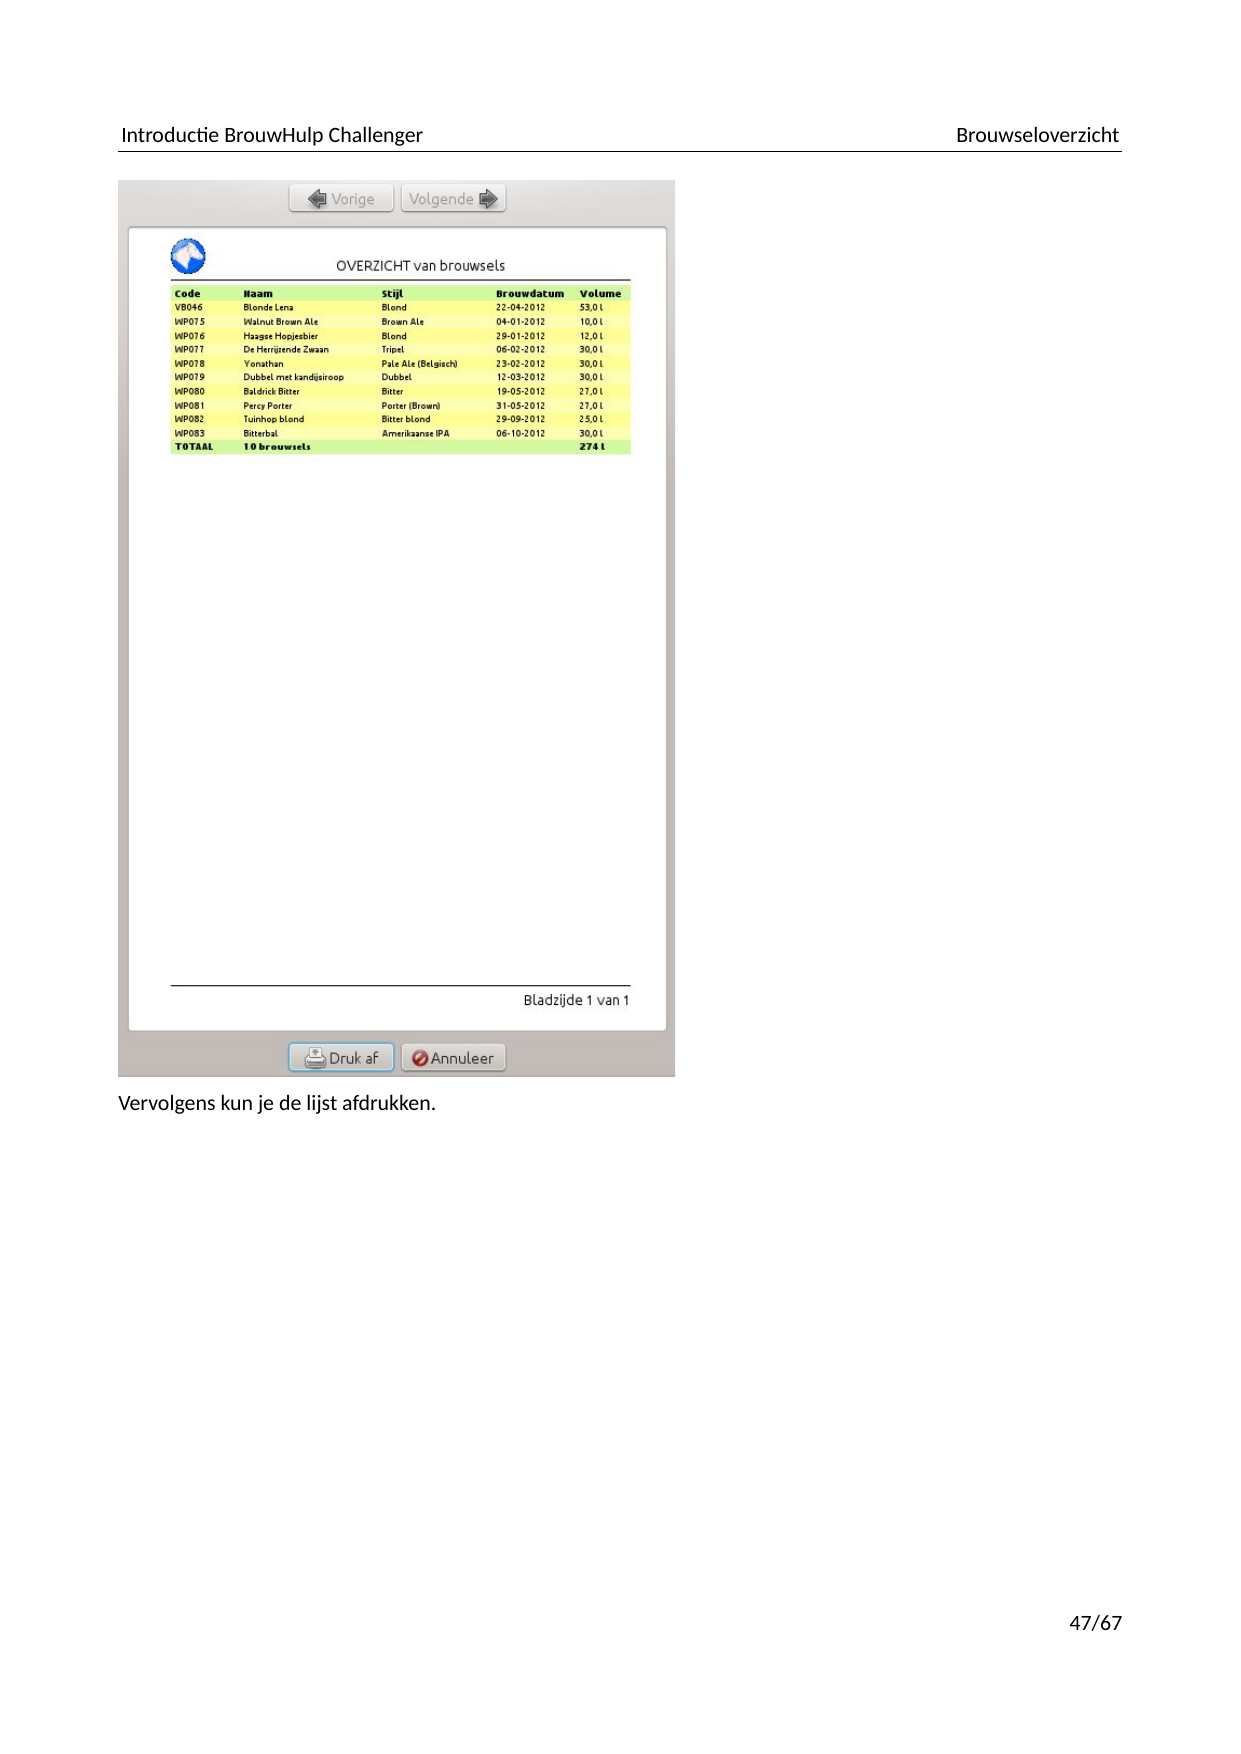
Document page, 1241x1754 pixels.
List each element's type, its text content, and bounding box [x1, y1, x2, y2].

text Vervolgens kun je de lijst afdrukken. [118, 1089, 1122, 1116]
picture [118, 180, 675, 1077]
